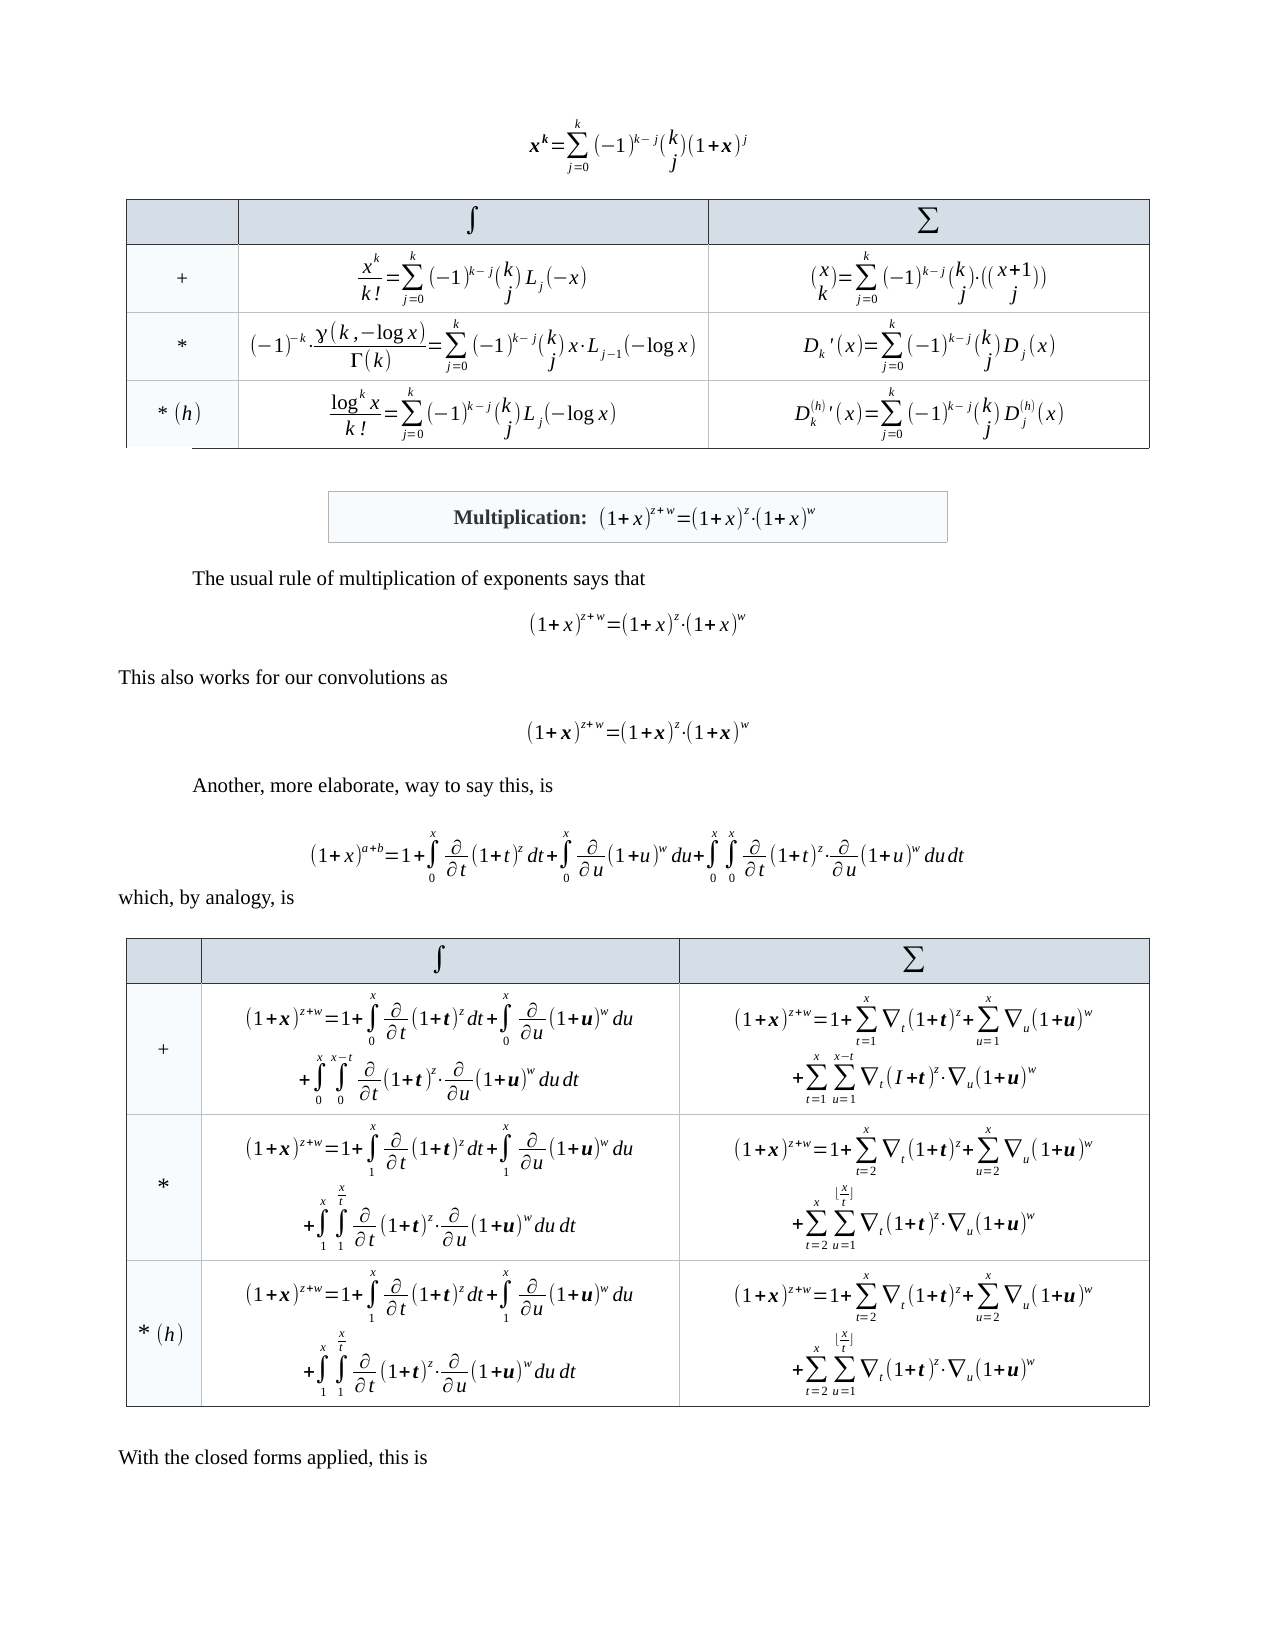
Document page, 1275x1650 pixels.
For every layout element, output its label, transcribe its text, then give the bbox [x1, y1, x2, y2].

table_cell [239, 313, 708, 380]
table_cell + [127, 245, 238, 312]
table_cell [239, 245, 708, 312]
table_header [709, 200, 1149, 244]
text This also works for our convolutions as [118, 665, 1157, 689]
table_cell [709, 313, 1149, 380]
table_cell [202, 1261, 679, 1406]
text The usual rule of multiplication of exponents says that [118, 566, 1157, 590]
text Another, more elaborate, way to say this, is [118, 773, 1157, 797]
table_cell + [127, 984, 201, 1114]
table_header [127, 200, 238, 244]
table_cell * [127, 313, 238, 380]
table_cell [202, 1115, 679, 1260]
table_cell [709, 245, 1149, 312]
table_header [202, 939, 679, 983]
table_cell [680, 984, 1149, 1114]
table_header [680, 939, 1149, 983]
text which, by analogy, is [118, 885, 1157, 909]
table_cell [680, 1261, 1149, 1406]
table_cell [709, 381, 1149, 447]
table_cell * [127, 1261, 201, 1406]
table_header [239, 200, 708, 244]
table_cell * [127, 381, 238, 447]
table_cell [202, 984, 679, 1114]
table_header [127, 939, 201, 983]
text Multiplication: [329, 492, 947, 542]
text With the closed forms applied, this is [118, 1444, 1157, 1469]
table_cell [239, 381, 708, 447]
table_cell * [127, 1115, 201, 1260]
table_cell [680, 1115, 1149, 1260]
